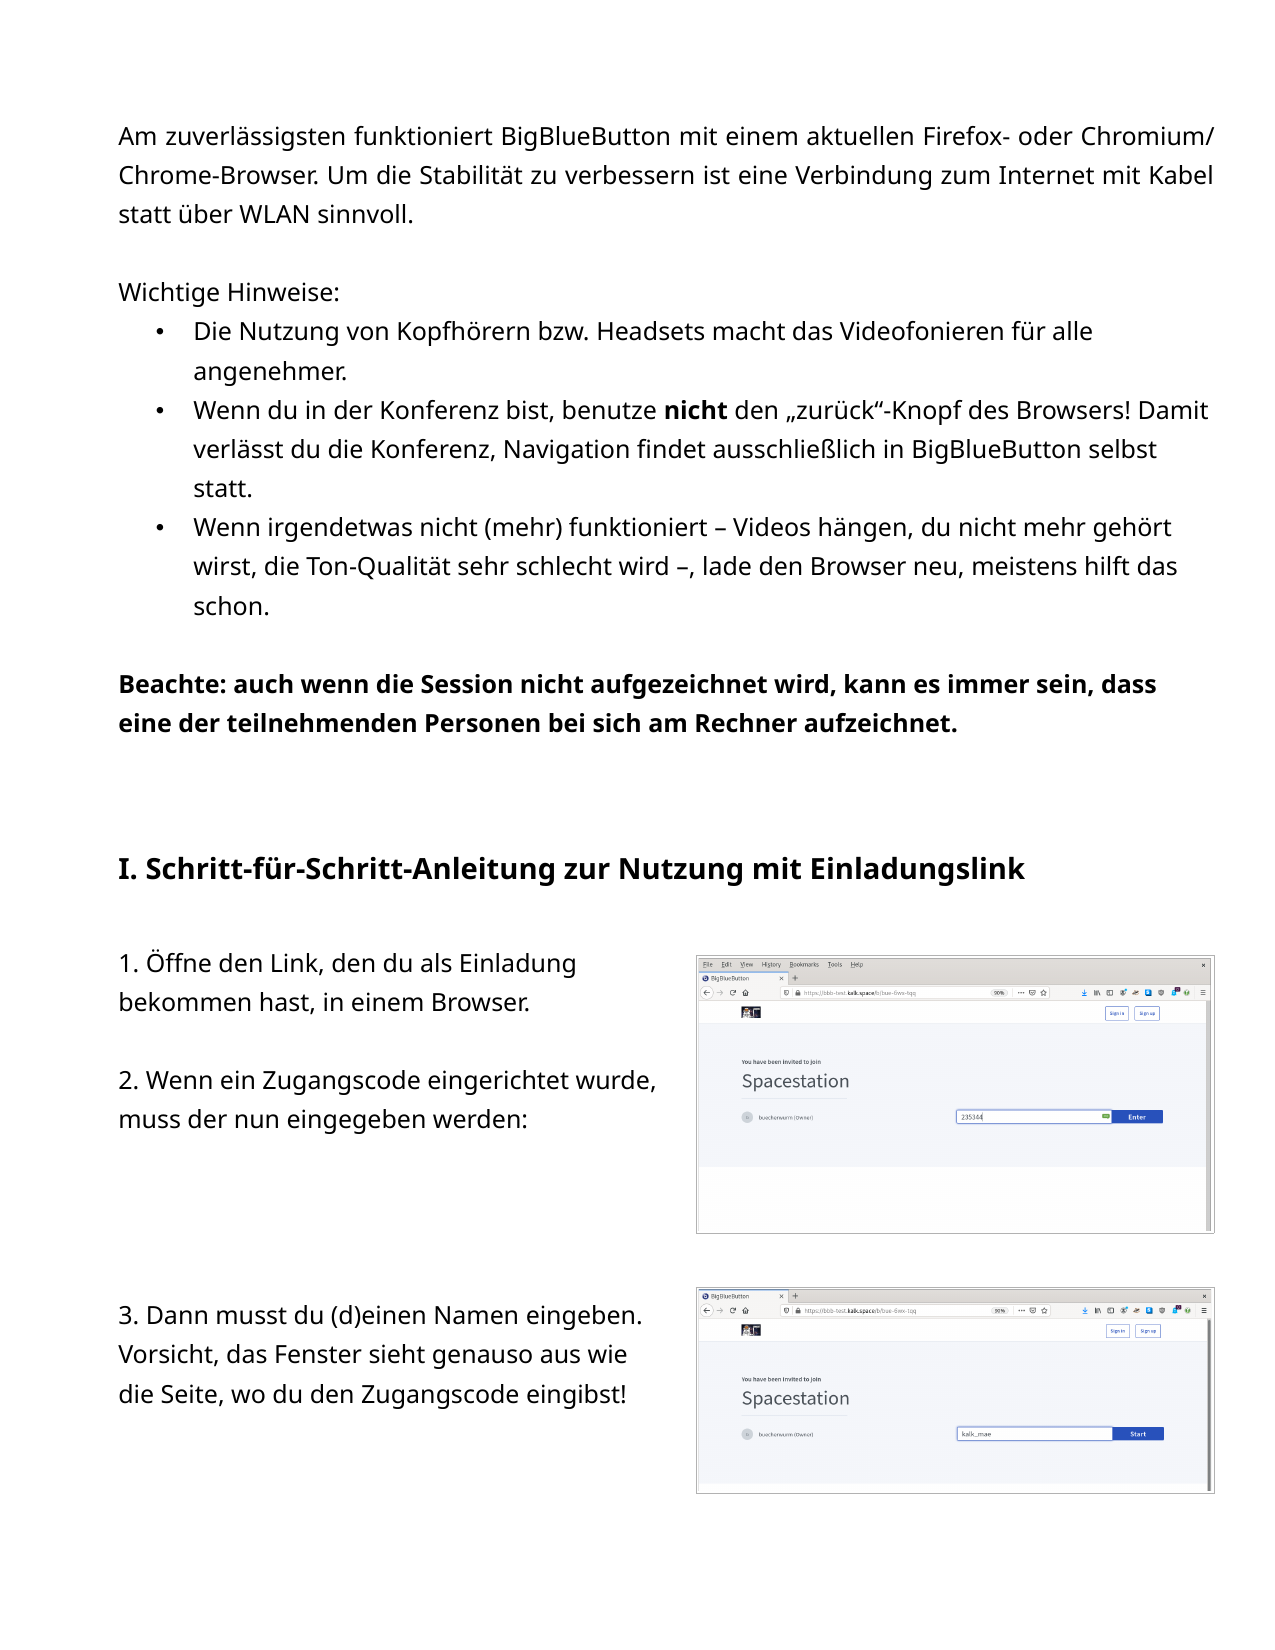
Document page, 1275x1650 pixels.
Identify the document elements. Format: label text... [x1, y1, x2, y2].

picture [698, 958, 1211, 1231]
picture [698, 1289, 1212, 1491]
list Wenn du in der Konferenz bist, benutze nicht den „zurück“-Knopf des Browsers! Damit verlässt du die Konferenz, Navigation findet ausschließlich in BigBlueButton selbst statt. [156, 392, 1216, 505]
text Am zuverlässigsten funktioniert BigBlueButton mit einem aktuellen Firefox- oder Chromium/ Chrome-Browser. Um die Stabilität zu verbessern ist eine Verbindung zum Internet mit Kabel statt über WLAN sinnvoll. [118, 118, 1216, 231]
subtitle I. Schritt-für-Schritt-Anleitung zur Nutzung mit Einladungslink [118, 848, 1216, 888]
text Wichtige Hinweise: [118, 275, 1216, 309]
text 3. Dann musst du (d)einen Namen eingeben. Vorsicht, das Fenster sieht genauso aus wie die Seite, wo du den Zugangscode eingibst! [118, 1298, 696, 1410]
text [697, 956, 1214, 1233]
list Die Nutzung von Kopfhörern bzw. Headsets macht das Videofonieren für alle angenehmer. [156, 314, 1216, 387]
text Beachte: auch wenn die Session nicht aufgezeichnet wird, kann es immer sein, dass eine der teilnehmenden Personen bei sich am Rechner aufzeichnet. [118, 666, 1216, 740]
text 1. Öffne den Link, den du als Einladung bekommen hast, in einem Browser. [118, 945, 1216, 1019]
text 2. Wenn ein Zugangscode eingerichtet wurde, muss der nun eingegeben werden: [118, 1063, 696, 1136]
list Wenn irgendetwas nicht (mehr) funktioniert – Videos hängen, du nicht mehr gehört wirst, die Ton-Qualität sehr schlecht wird –, lade den Browser neu, meistens hilft das schon. [156, 510, 1216, 622]
